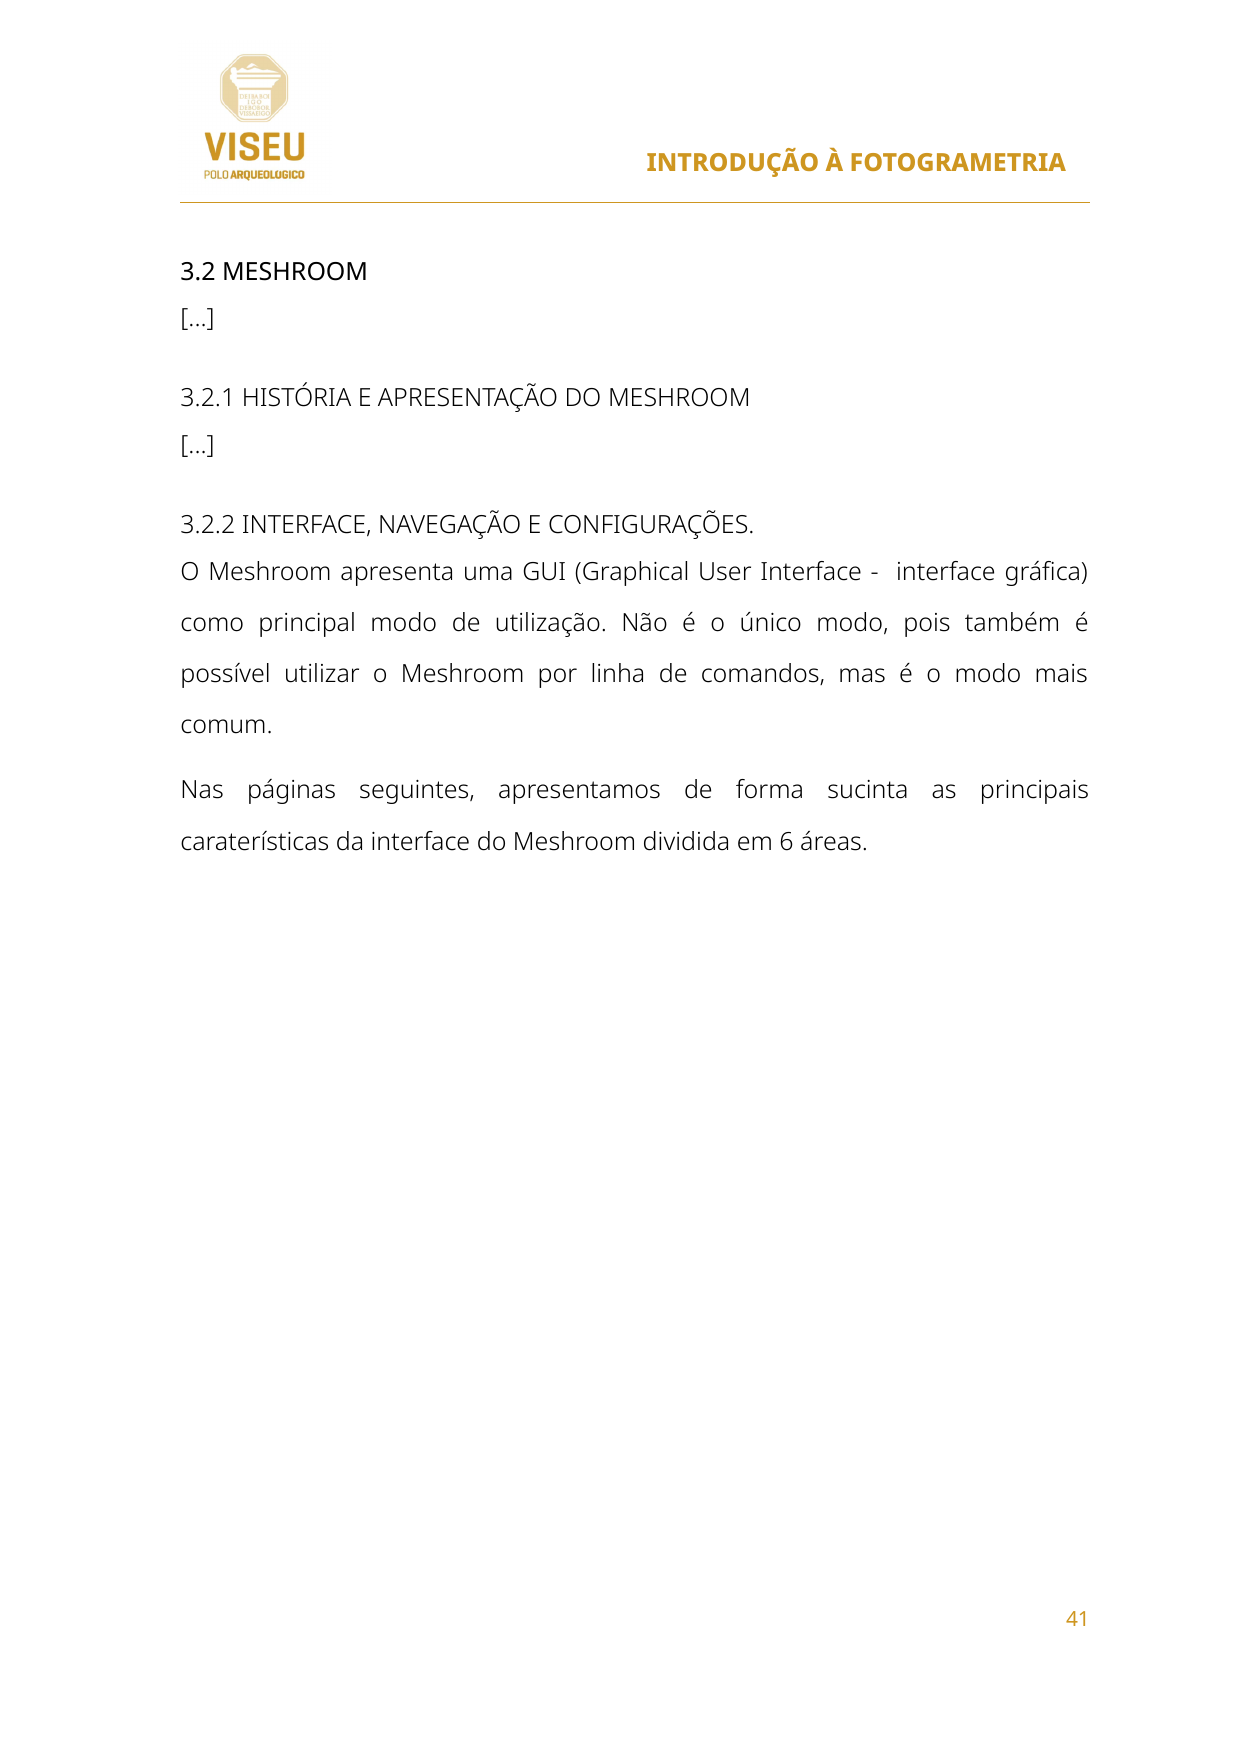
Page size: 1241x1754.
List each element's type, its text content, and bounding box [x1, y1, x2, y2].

subtitle 3.2.2 Interface, navegação e configurações. [180, 507, 1090, 541]
text O Meshroom apresenta uma GUI (Graphical User Interface - interface gráfica) como principal modo de utilização. Não é o único modo, pois também é possível utilizar o Meshroom por linha de comandos, mas é o modo mais comum. [180, 553, 1090, 741]
subtitle 3.2 Meshroom [180, 253, 1090, 287]
subtitle 3.2.1 História e apresentação do Meshroom [180, 380, 1090, 414]
text Nas páginas seguintes, apresentamos de forma sucinta as principais caraterísticas da interface do Meshroom dividida em 6 áreas. [180, 772, 1090, 857]
text [...] [180, 427, 1090, 461]
text [...] [180, 300, 1090, 334]
